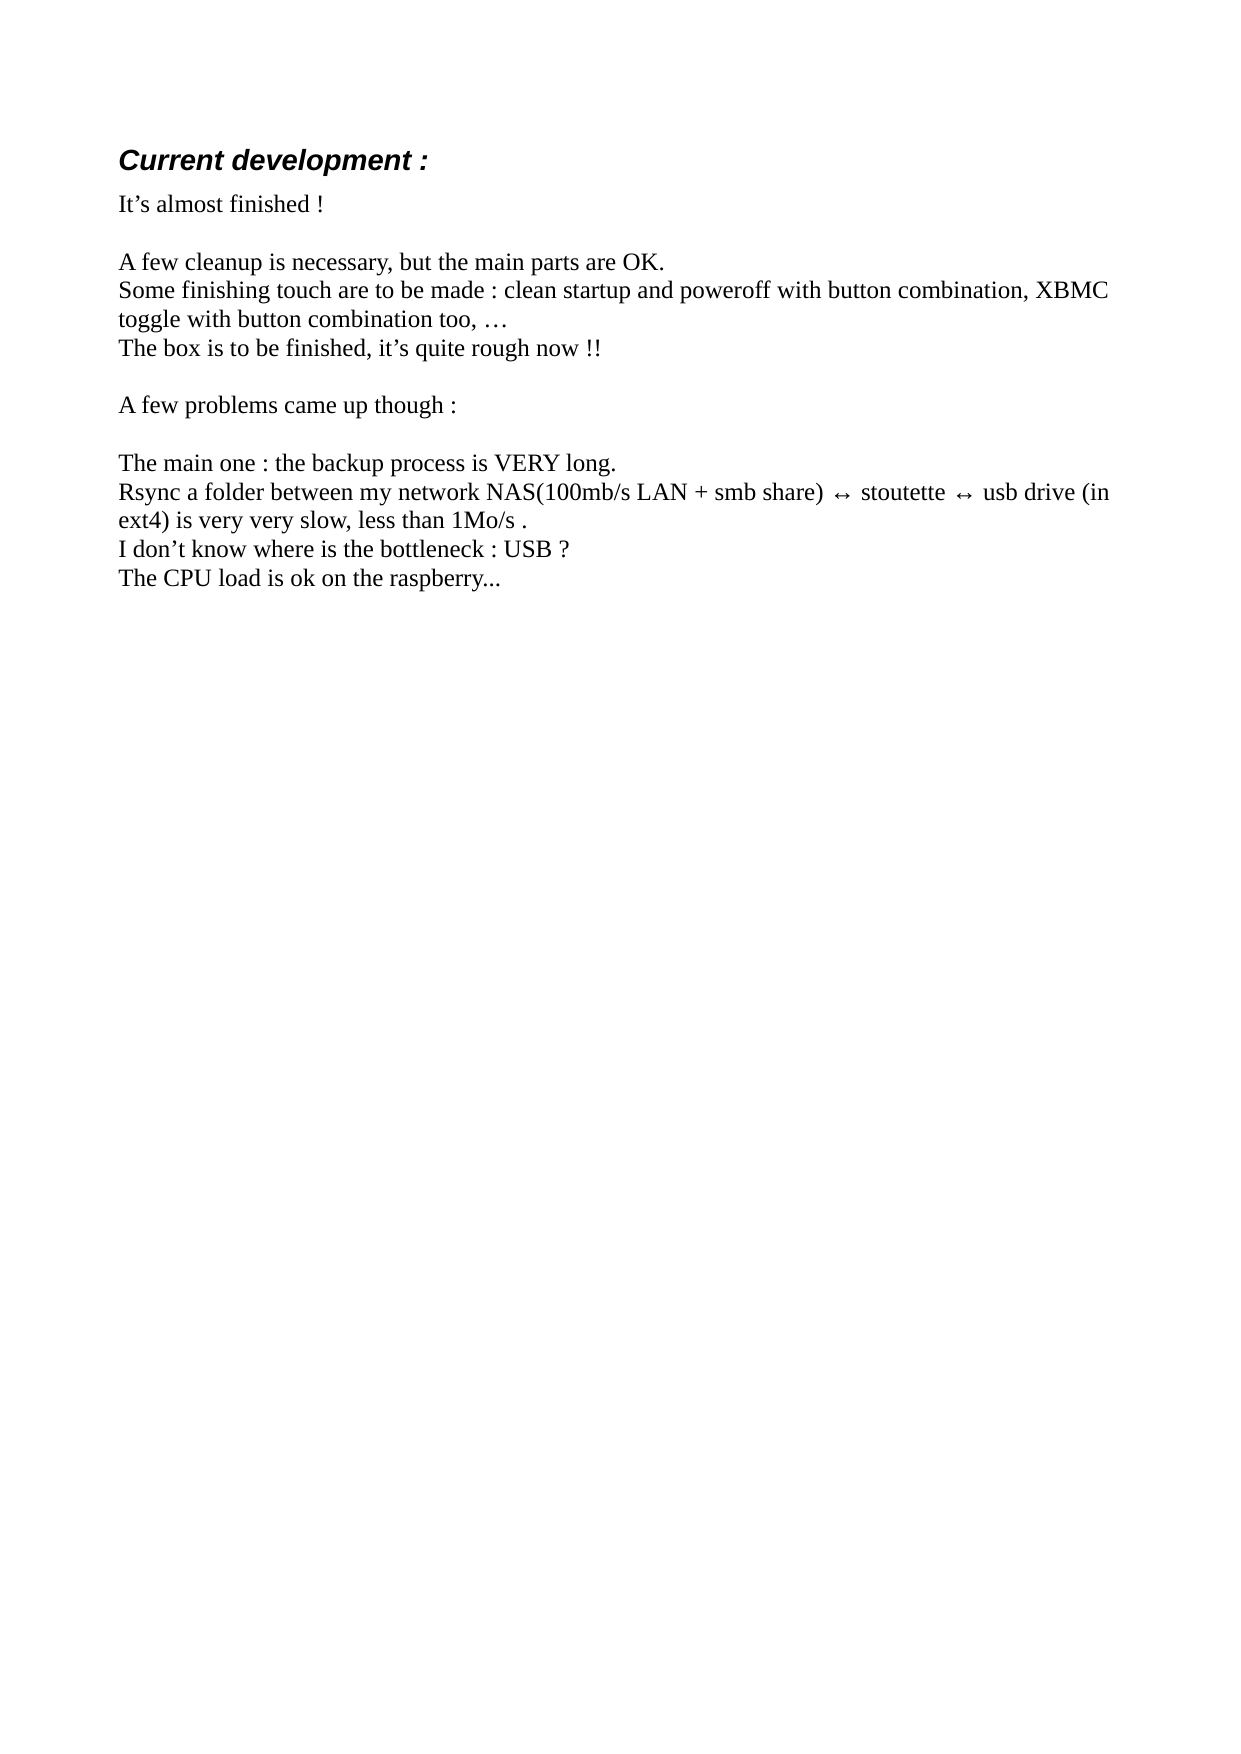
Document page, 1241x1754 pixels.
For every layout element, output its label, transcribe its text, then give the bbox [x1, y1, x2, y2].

text Some finishing touch are to be made : clean startup and poweroff with button combination, XBMC toggle with button combination too, … [118, 275, 1122, 333]
text It’s almost finished ! [118, 189, 1122, 218]
text The box is to be finished, it’s quite rough now !! [118, 333, 1122, 362]
text The CPU load is ok on the raspberry... [118, 563, 1122, 592]
text A few cleanup is necessary, but the main parts are OK. [118, 247, 1122, 275]
text The main one : the backup process is VERY long. Rsync a folder between my network NAS(100mb/s LAN + smb share) ↔ stoutette ↔ usb drive (in ext4) is very very slow, less than 1Mo/s . [118, 448, 1122, 534]
text I don’t know where is the bottleneck : USB ? [118, 534, 1122, 563]
subtitle Current development : [118, 143, 1122, 177]
text A few problems came up though : [118, 390, 1122, 419]
